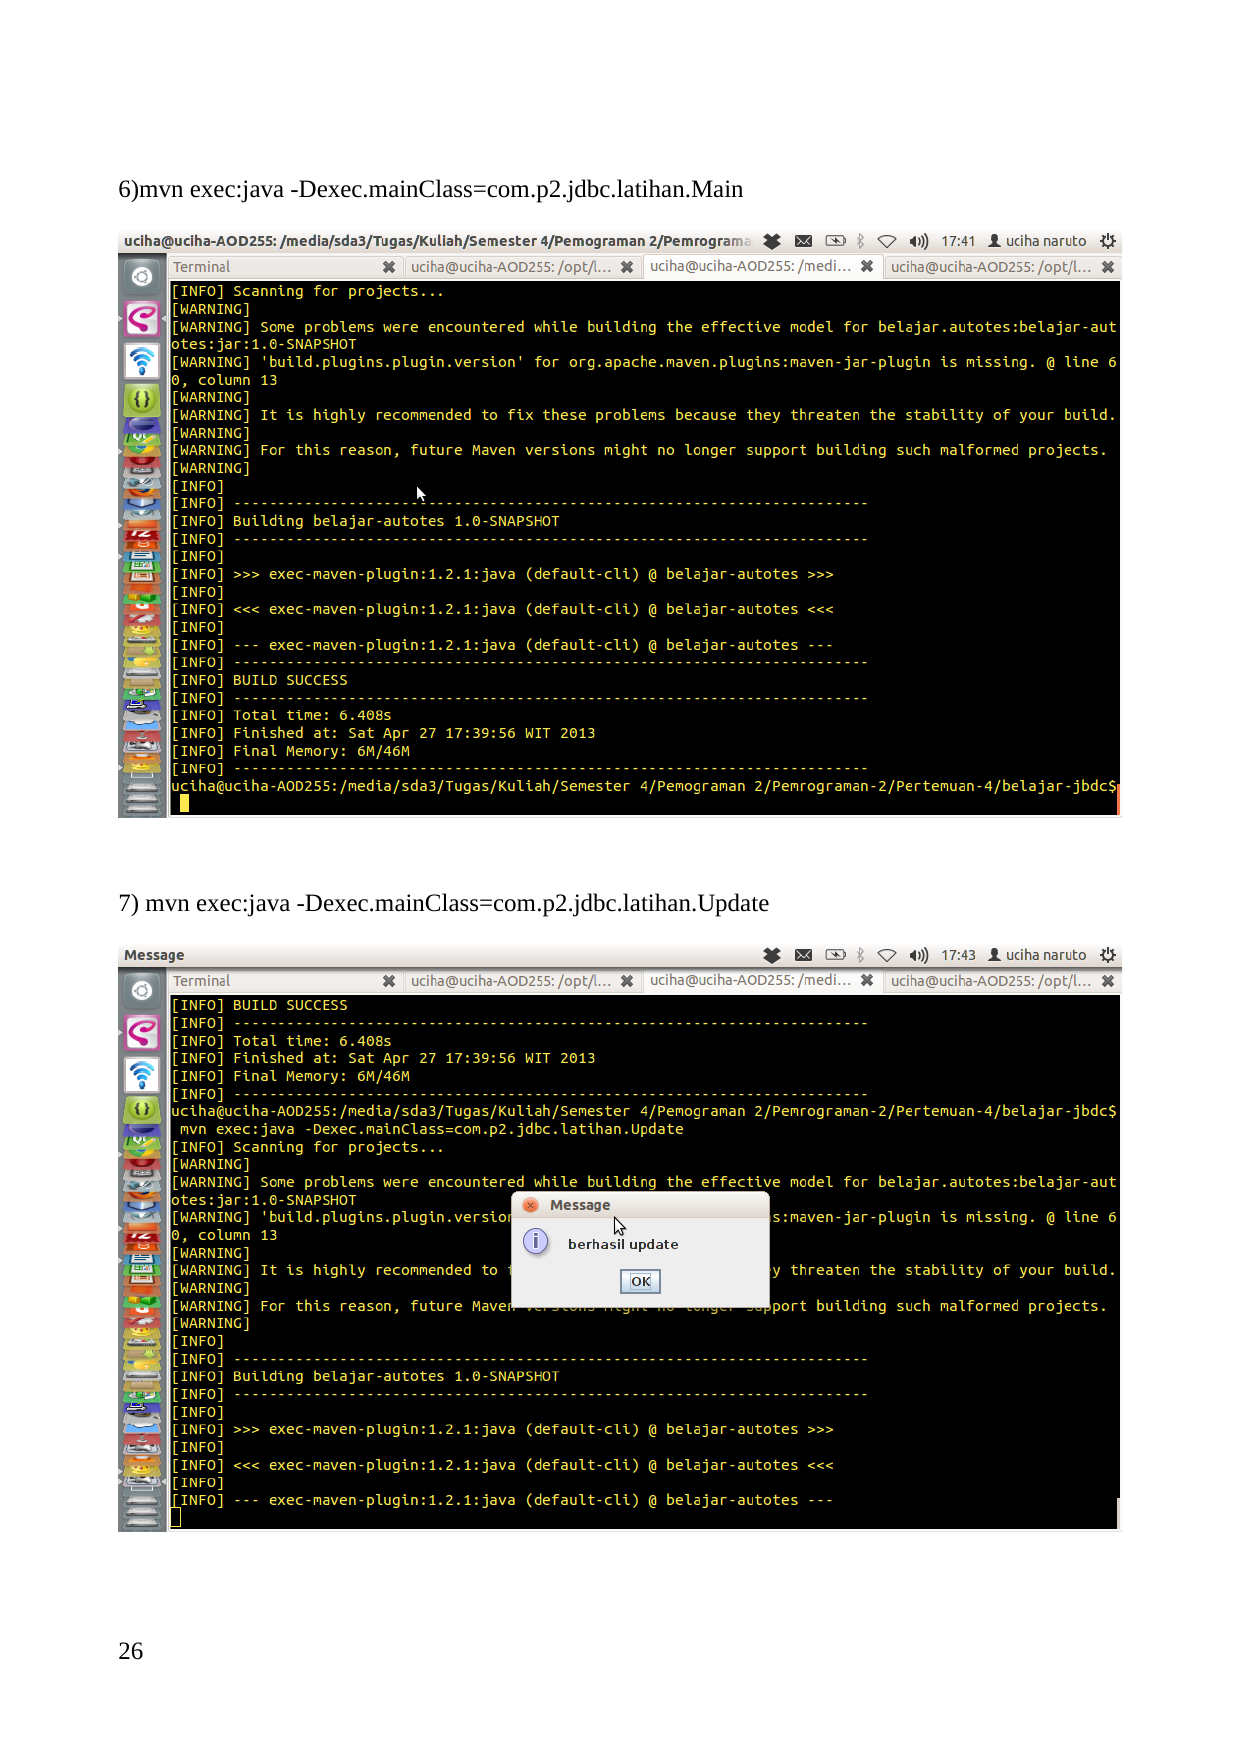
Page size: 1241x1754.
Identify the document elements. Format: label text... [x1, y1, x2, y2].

list mvn exec:java -Dexec.mainClass=com.p2.jdbc.latihan.Update [118, 888, 1122, 916]
list mvn exec:java -Dexec.mainClass=com.p2.jdbc.latihan.Main [118, 174, 1122, 202]
picture [118, 943, 1123, 1532]
picture [118, 229, 1123, 818]
